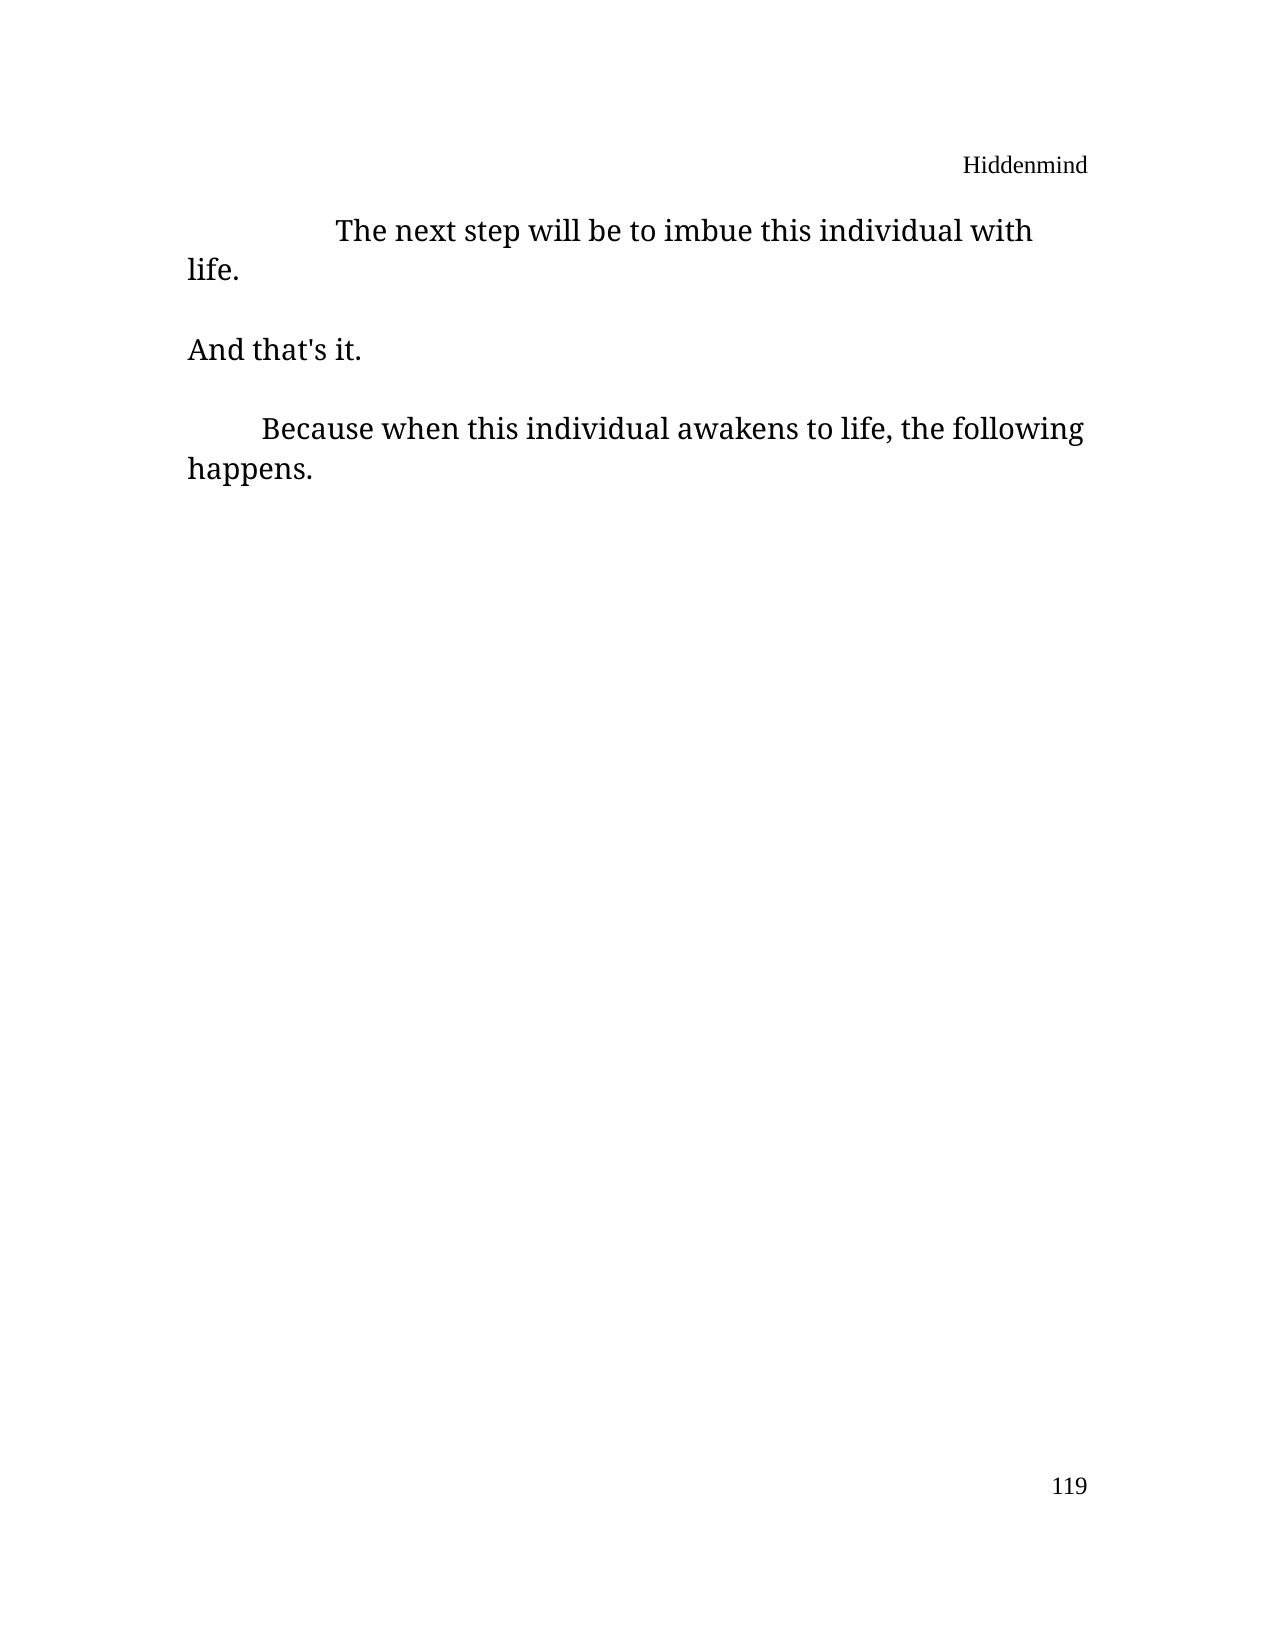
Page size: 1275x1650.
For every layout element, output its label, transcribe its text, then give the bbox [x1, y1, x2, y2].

text The next step will be to imbue this individual with life. [187, 210, 1087, 289]
text And that's it. [187, 329, 1087, 369]
text Because when this individual awakens to life, the following happens. [187, 408, 1087, 488]
